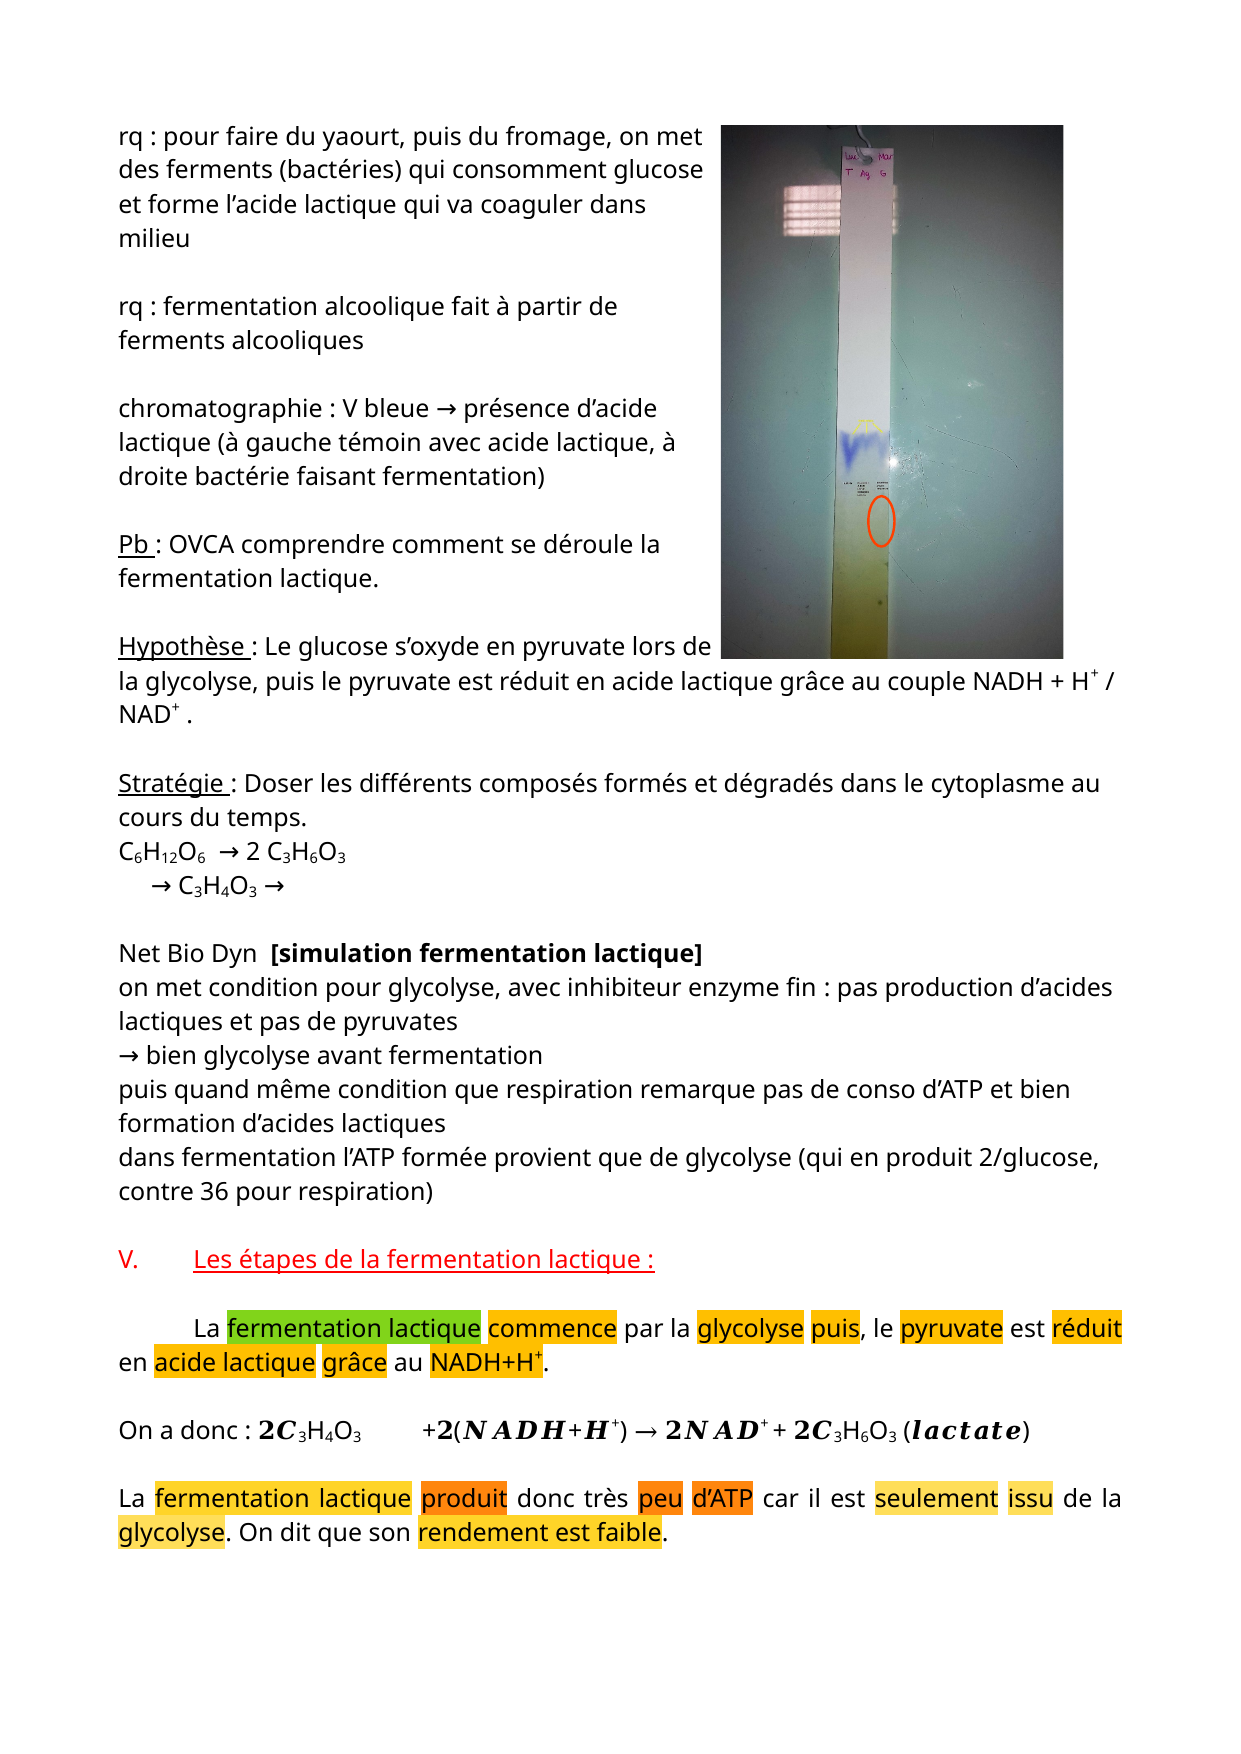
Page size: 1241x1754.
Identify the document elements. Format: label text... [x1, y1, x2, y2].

text Hypothèse : Le glucose s’oxyde en pyruvate lors de la glycolyse, puis le pyruvate est réduit en acide lactique grâce au couple NADH + H+ / NAD+ . [118, 629, 1122, 731]
text V. Les étapes de la fermentation lactique : [118, 1242, 1122, 1276]
text La fermentation lactique commence par la glycolyse puis, le pyruvate est réduit en acide lactique grâce au NADH+H+. [118, 1310, 1122, 1378]
text [1064, 527, 1122, 595]
text puis quand même condition que respiration remarque pas de conso d’ATP et bien formation d’acides lactiques [118, 1072, 1122, 1140]
text → C3H4O3 → [118, 867, 1122, 902]
text Stratégie : Doser les différents composés formés et dégradés dans le cytoplasme au cours du temps. [118, 765, 1122, 833]
picture [720, 125, 1064, 659]
text On a donc : 𝟐𝑪3H4O3 +𝟐(𝑵𝑨𝑫𝑯+𝑯+) → 𝟐𝑵𝑨𝑫+ + 𝟐𝑪3H6O3 (𝒍𝒂𝒄𝒕𝒂𝒕𝒆) [118, 1412, 1122, 1447]
text [1064, 391, 1122, 493]
text C6H12O6 → 2 C3H6O3 [118, 833, 1122, 867]
text [1064, 288, 1122, 357]
text on met condition pour glycolyse, avec inhibiteur enzyme fin : pas production d’acides lactiques et pas de pyruvates [118, 970, 1122, 1038]
text La fermentation lactique produit donc très peu d’ATP car il est seulement issu de la glycolyse. On dit que son rendement est faible. [118, 1481, 1122, 1549]
text Net Bio Dyn [simulation fermentation lactique] [118, 936, 1122, 970]
text chromatographie : V bleue → présence d’acide lactique (à gauche témoin avec acide lactique, à droite bactérie faisant fermentation) [118, 391, 720, 493]
text rq : pour faire du yaourt, puis du fromage, on met des ferments (bactéries) qui consomment glucose et forme l’acide lactique qui va coaguler dans milieu [118, 118, 1122, 254]
text → bien glycolyse avant fermentation [118, 1038, 1122, 1072]
text Pb : OVCA comprendre comment se déroule la fermentation lactique. [118, 527, 720, 595]
text rq : fermentation alcoolique fait à partir de ferments alcooliques [118, 288, 720, 357]
text dans fermentation l’ATP formée provient que de glycolyse (qui en produit 2/glucose, contre 36 pour respiration) [118, 1140, 1122, 1208]
